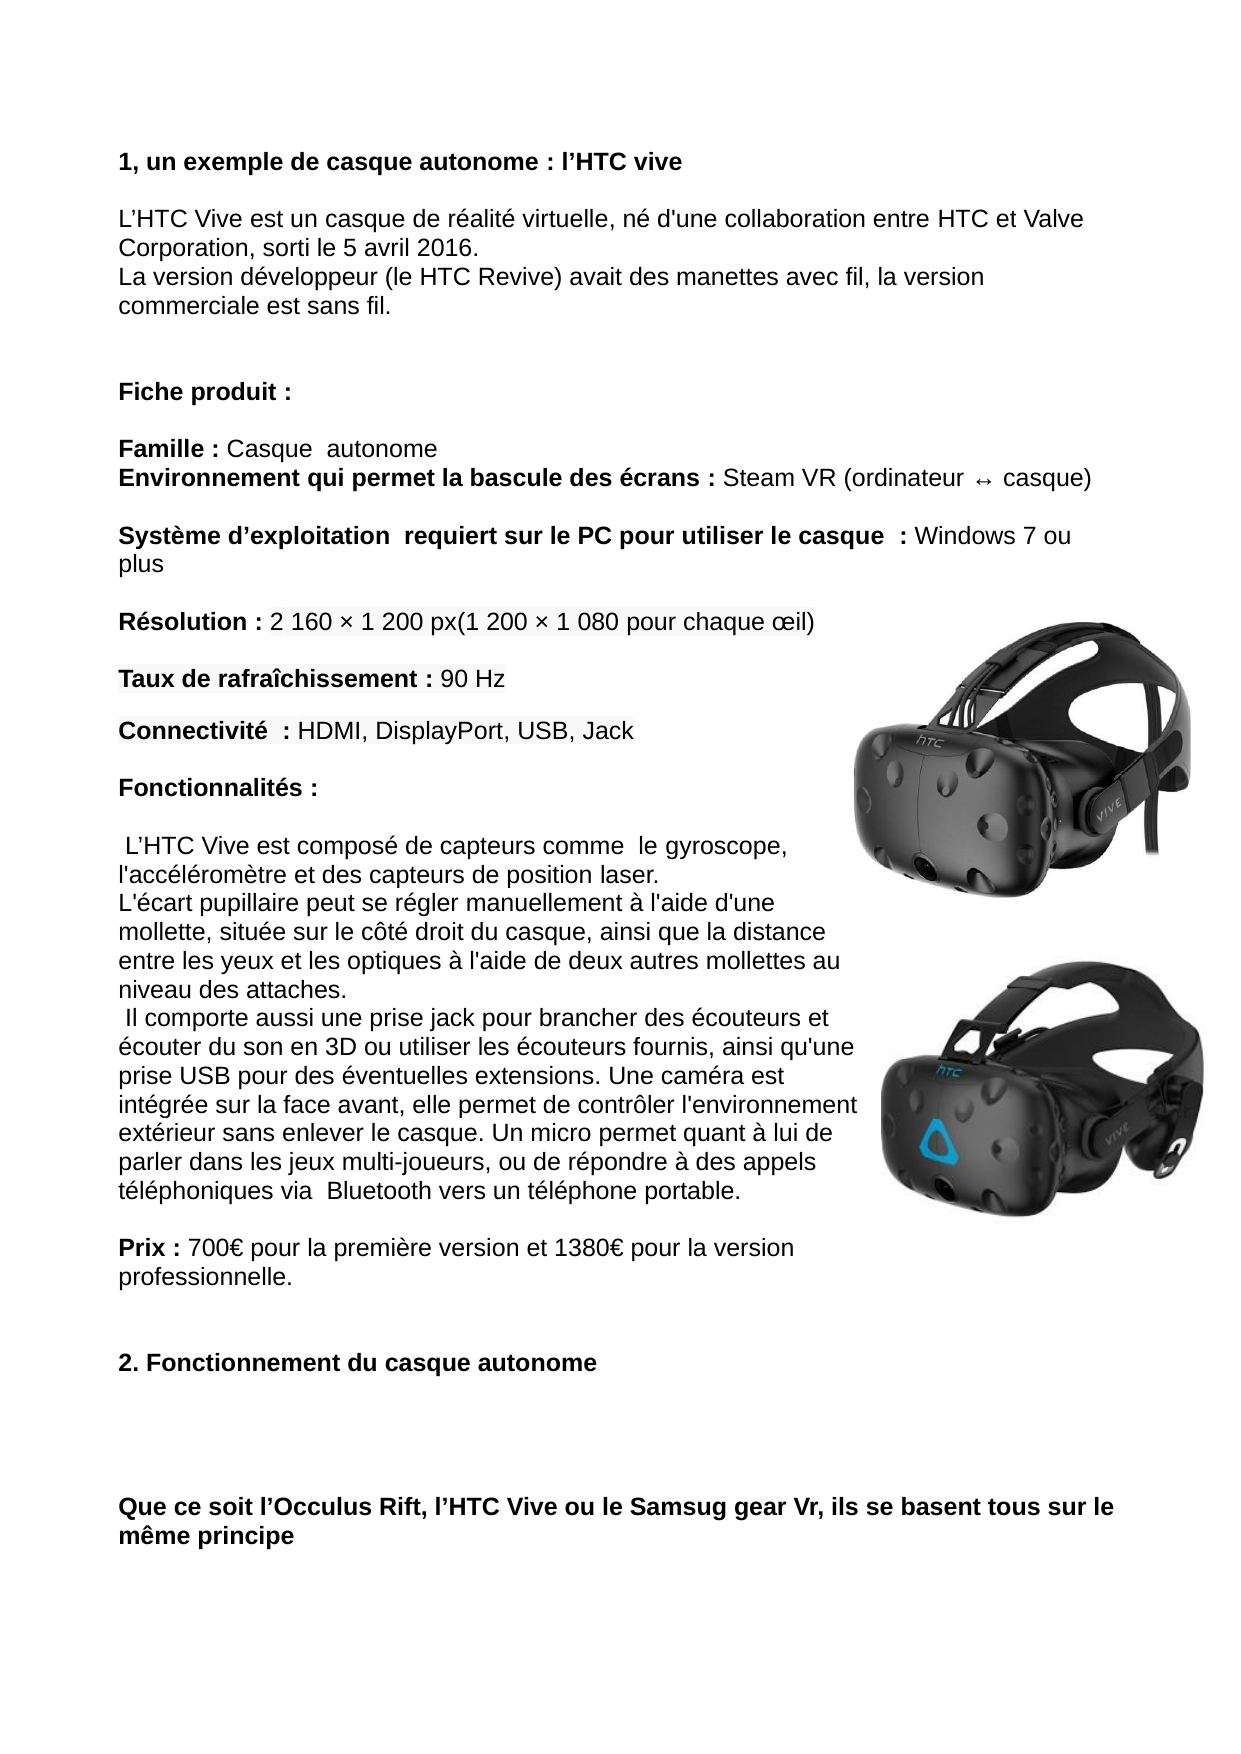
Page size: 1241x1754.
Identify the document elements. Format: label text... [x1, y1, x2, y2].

text Famille : Casque autonome [118, 434, 1122, 463]
text Il comporte aussi une prise jack pour brancher des écouteurs et écouter du son en 3D ou utiliser les écouteurs fournis, ainsi qu'une prise USB pour des éventuelles extensions. Une caméra est intégrée sur la face avant, elle permet de contrôler l'environnement extérieur sans enlever le casque. Un micro permet quant à lui de parler dans les jeux multi-joueurs, ou de répondre à des appels téléphoniques via Bluetooth vers un téléphone portable. [118, 1003, 881, 1204]
text Fonctionnalités : [118, 773, 853, 802]
picture [853, 590, 1204, 1251]
text Résolution : 2 160 × 1 200 px(1 200 × 1 080 pour chaque œil) [118, 607, 853, 636]
text Connectivité : HDMI, DisplayPort, USB, Jack [118, 716, 853, 744]
text Taux de rafraîchissement : 90 Hz [118, 664, 853, 693]
text 1, un exemple de casque autonome : l’HTC vive [118, 147, 1122, 176]
text 2. Fonctionnement du casque autonome [118, 1348, 1122, 1377]
text L’HTC Vive est un casque de réalité virtuelle, né d'une collaboration entre HTC et Valve Corporation, sorti le 5 avril 2016. [118, 204, 1122, 262]
text L’HTC Vive est composé de capteurs comme le gyroscope, l'accéléromètre et des capteurs de position laser. [118, 831, 853, 888]
text Prix : 700€ pour la première version et 1380€ pour la version professionnelle. [118, 1233, 1122, 1291]
text Système d’exploitation requiert sur le PC pour utiliser le casque : Windows 7 ou plus [118, 521, 1122, 578]
text La version développeur (le HTC Revive) avait des manettes avec fil, la version commerciale est sans fil. [118, 262, 1122, 319]
text Fiche produit : [118, 377, 1122, 406]
text Environnement qui permet la bascule des écrans : Steam VR (ordinateur ↔ casque) [118, 463, 1122, 492]
text Que ce soit l’Occulus Rift, l’HTC Vive ou le Samsug gear Vr, ils se basent tous sur le même principe [118, 1492, 1122, 1549]
text L'écart pupillaire peut se régler manuellement à l'aide d'une mollette, située sur le côté droit du casque, ainsi que la distance entre les yeux et les optiques à l'aide de deux autres mollettes au niveau des attaches. [118, 888, 881, 1003]
